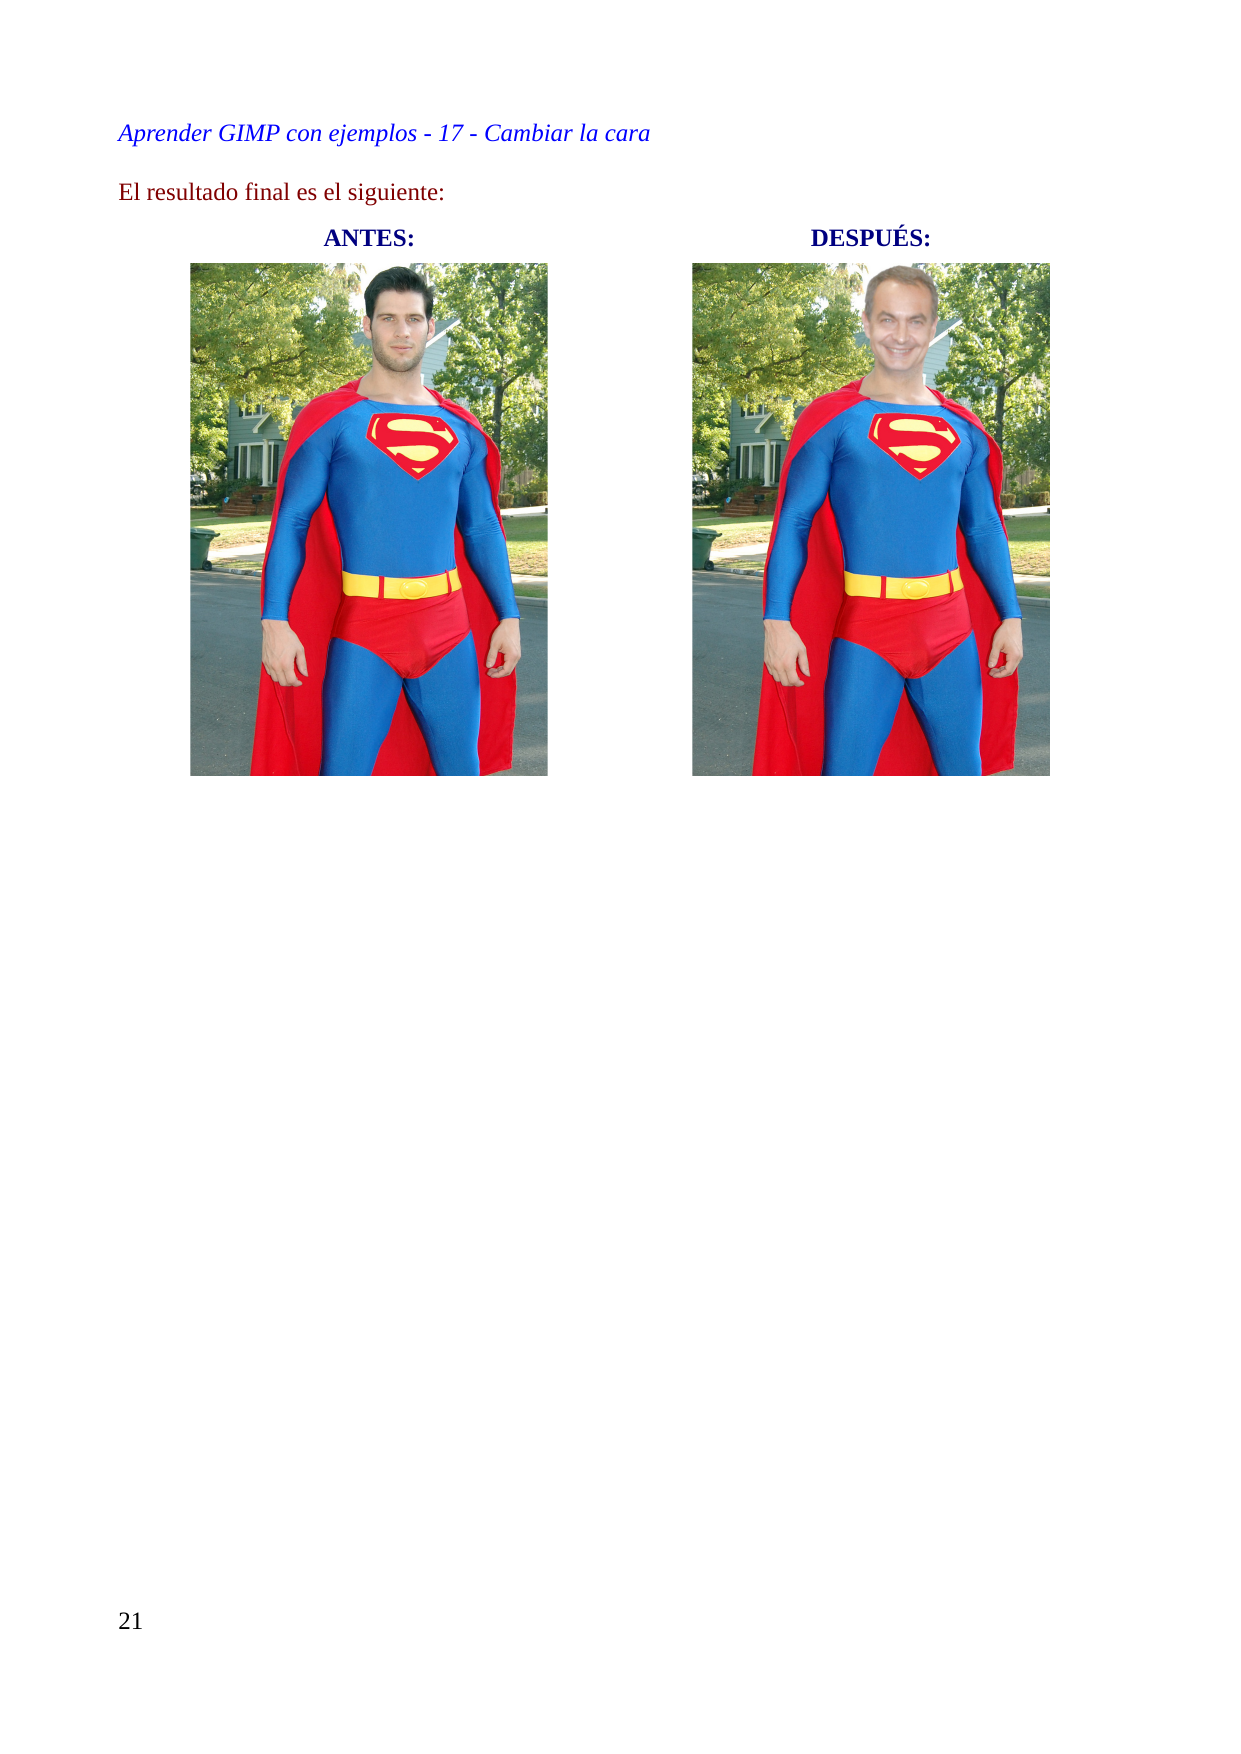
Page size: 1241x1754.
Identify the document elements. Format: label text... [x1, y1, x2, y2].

picture [692, 263, 1050, 776]
table_header ANTES: [118, 218, 620, 793]
picture [190, 263, 548, 776]
table_header DESPUÉS: [620, 218, 1122, 793]
text El resultado final es el siguiente: [118, 177, 1122, 206]
